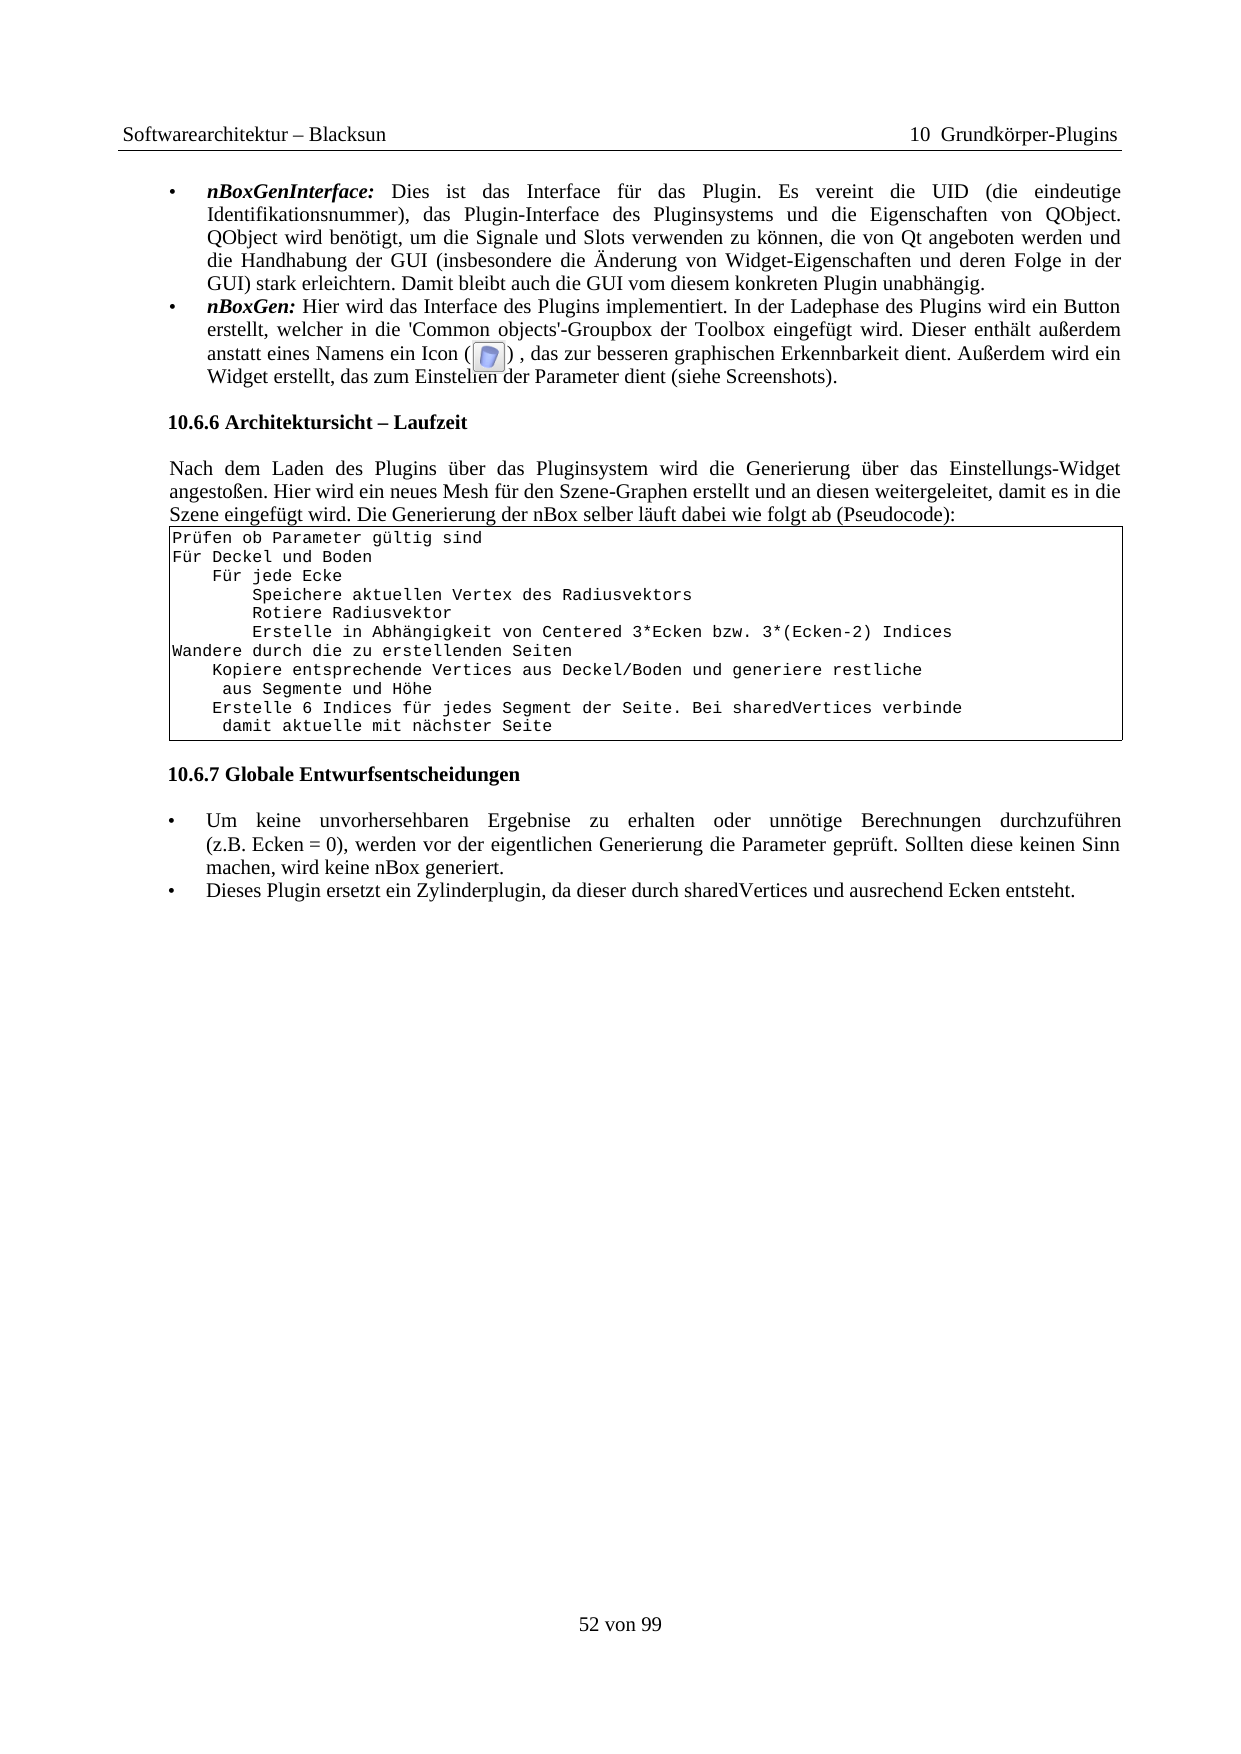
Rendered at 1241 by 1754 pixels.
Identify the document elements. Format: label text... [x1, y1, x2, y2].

subtitle Globale Entwurfsentscheidungen [148, 763, 1122, 786]
text Erstelle 6 Indices für jedes Segment der Seite. Bei sharedVertices verbinde [170, 696, 1122, 715]
subtitle Architektursicht – Laufzeit [148, 411, 1122, 434]
text Für Deckel und Boden [170, 545, 1122, 564]
list Dieses Plugin ersetzt ein Zylinderplugin, da dieser durch sharedVertices und ausrechend Ecken entsteht. [168, 879, 1122, 902]
text Rotiere Radiusvektor [170, 602, 1122, 621]
text Erstelle in Abhängigkeit von Centered 3*Ecken bzw. 3*(Ecken-2) Indices [170, 621, 1122, 639]
text Kopiere entsprechende Vertices aus Deckel/Boden und generiere restliche [170, 658, 1122, 677]
text Prüfen ob Parameter gültig sind [170, 527, 1122, 545]
picture [472, 340, 506, 374]
text aus Segmente und Höhe [170, 677, 1122, 696]
text Wandere durch die zu erstellenden Seiten [170, 639, 1122, 658]
text damit aktuelle mit nächster Seite [170, 715, 1122, 740]
text Nach dem Laden des Plugins über das Pluginsystem wird die Generierung über das Einstellungs-Widget angestoßen. Hier wird ein neues Mesh für den Szene-Graphen erstellt und an diesen weitergeleitet, damit es in die Szene eingefügt wird. Die Generierung der nBox selber läuft dabei wie folgt ab (Pseudocode): [169, 457, 1122, 526]
text Speichere aktuellen Vertex des Radiusvektors [170, 583, 1122, 602]
list nBoxGen: Hier wird das Interface des Plugins implementiert. In der Ladephase des Plugins wird ein Button erstellt, welcher in die 'Common objects'-Groupbox der Toolbox eingefügt wird. Dieser enthält außerdem anstatt eines Namens ein Icon ( ) , das zur besseren graphischen Erkennbarkeit dient. Außerdem wird ein Widget erstellt, das zum Einstellen der Parameter dient (siehe Screenshots). [169, 295, 1122, 388]
list Um keine unvorhersehbaren Ergebnise zu erhalten oder unnötige Berechnungen durchzuführen (z.B. Ecken = 0), werden vor der eigentlichen Generierung die Parameter geprüft. Sollten diese keinen Sinn machen, wird keine nBox generiert. [168, 809, 1122, 879]
text Für jede Ecke [170, 564, 1122, 583]
list nBoxGenInterface: Dies ist das Interface für das Plugin. Es vereint die UID (die eindeutige Identifikationsnummer), das Plugin-Interface des Pluginsystems und die Eigenschaften von QObject. QObject wird benötigt, um die Signale und Slots verwenden zu können, die von Qt angeboten werden und die Handhabung der GUI (insbesondere die Änderung von Widget-Eigenschaften und deren Folge in der GUI) stark erleichtern. Damit bleibt auch die GUI vom diesem konkreten Plugin unabhängig. [169, 179, 1122, 295]
